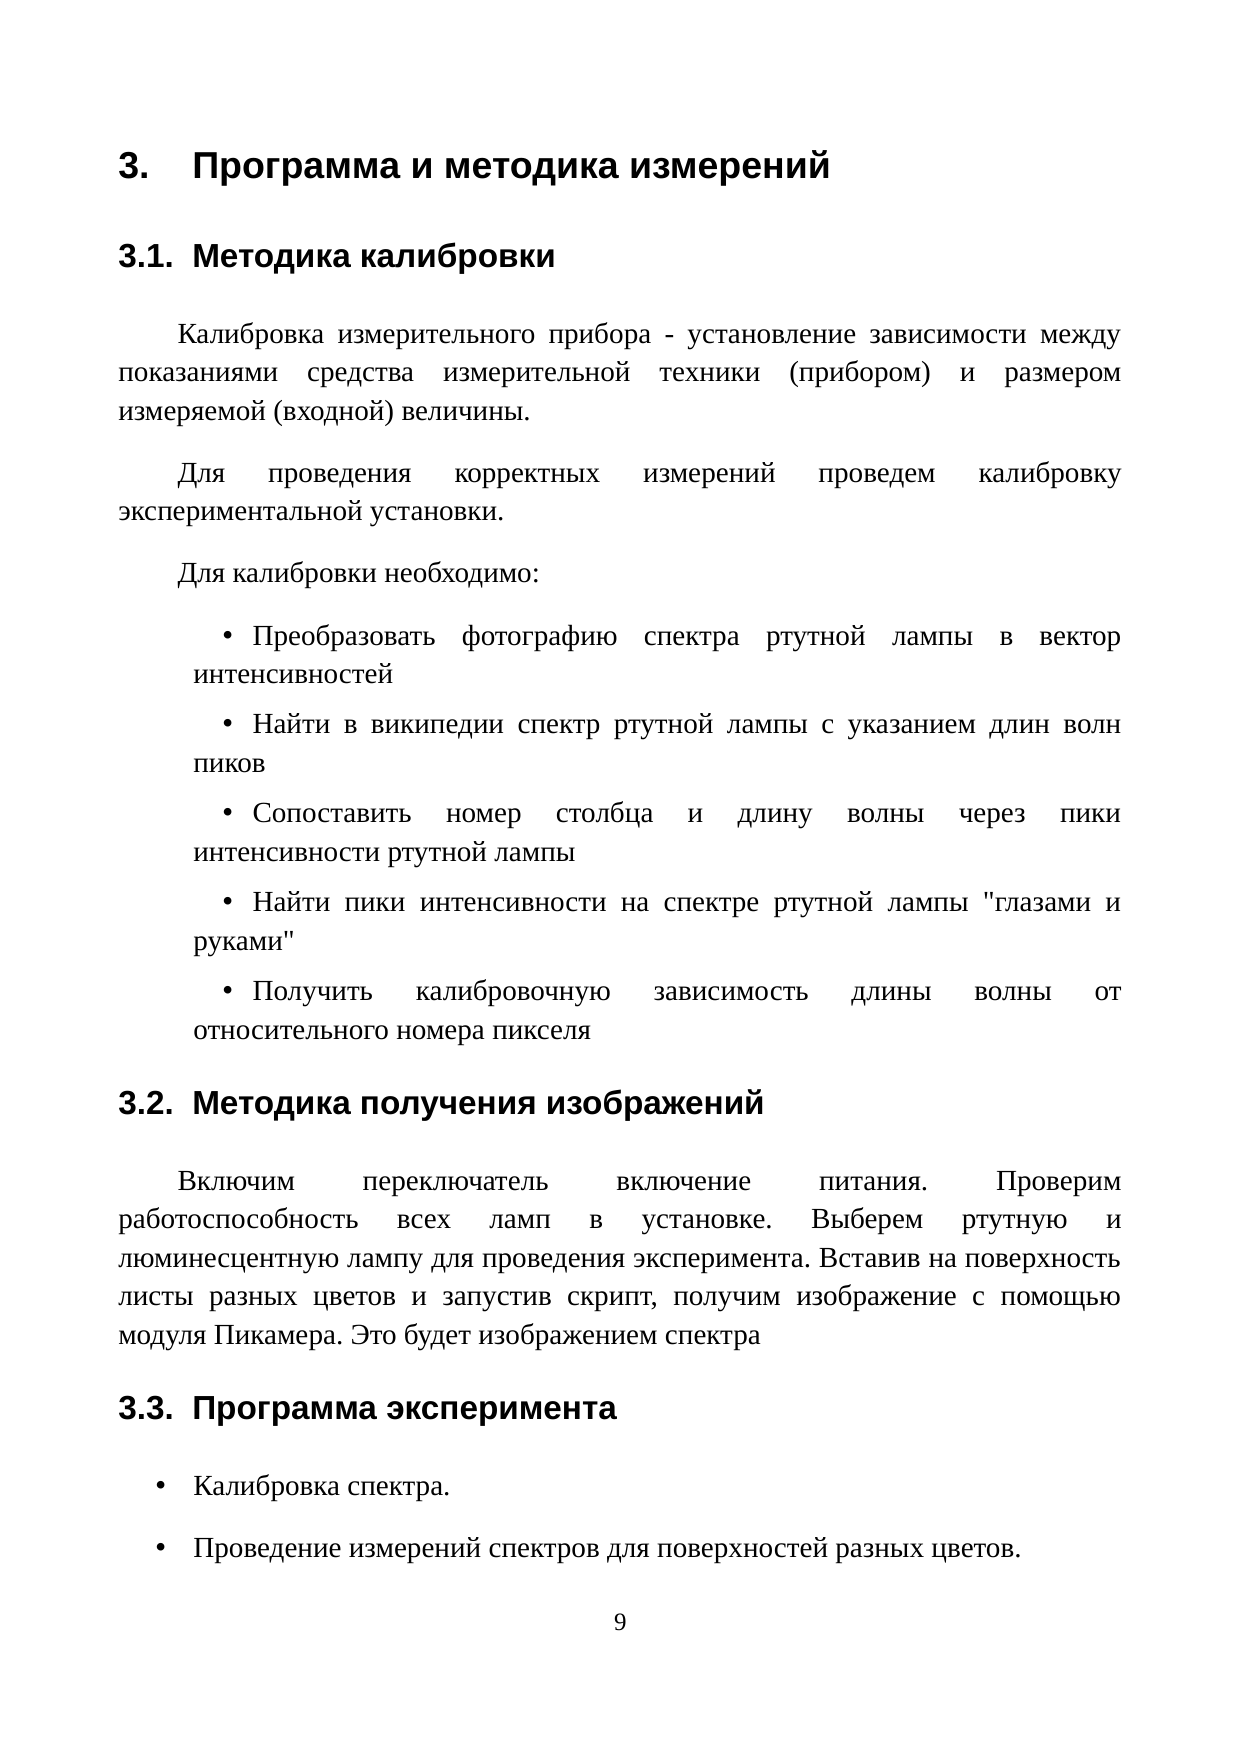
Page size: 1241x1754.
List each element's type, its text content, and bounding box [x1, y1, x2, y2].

subtitle Методика калибровки [118, 236, 1122, 274]
subtitle Программа и методика измерений [118, 143, 1122, 186]
list Получить калибровочную зависимость длины волны от относительного номера пикселя [164, 973, 1122, 1046]
list Преобразовать фотографию спектра ртутной лампы в вектор интенсивностей [164, 618, 1122, 690]
subtitle Методика получения изображений [118, 1083, 1122, 1122]
text Для проведения корректных измерений проведем калибровку экспериментальной установки. [118, 455, 1122, 527]
text Включим переключатель включение питания. Проверим работоспособность всех ламп в установке. Выберем ртутную и люминесцентную лампу для проведения эксперимента. Вставив на поверхность листы разных цветов и запустив скрипт, получим изображение с помощью модуля Пикамера. Это будет изображением спектра [118, 1163, 1122, 1351]
subtitle Программа эксперимента [118, 1388, 1122, 1426]
list Калибровка спектра. [156, 1468, 1122, 1501]
text Для калибровки необходимо: [118, 556, 1122, 589]
list Найти в википедии спектр ртутной лампы с указанием длин волн пиков [164, 707, 1122, 779]
list Проведение измерений спектров для поверхностей разных цветов. [156, 1530, 1122, 1563]
list Сопоставить номер столбца и длину волны через пики интенсивности ртутной лампы [164, 796, 1122, 868]
text Калибровка измерительного прибора - установление зависимости между показаниями средства измерительной техники (прибором) и размером измеряемой (входной) величины. [118, 316, 1122, 426]
list Найти пики интенсивности на спектре ртутной лампы "глазами и руками" [164, 884, 1122, 957]
